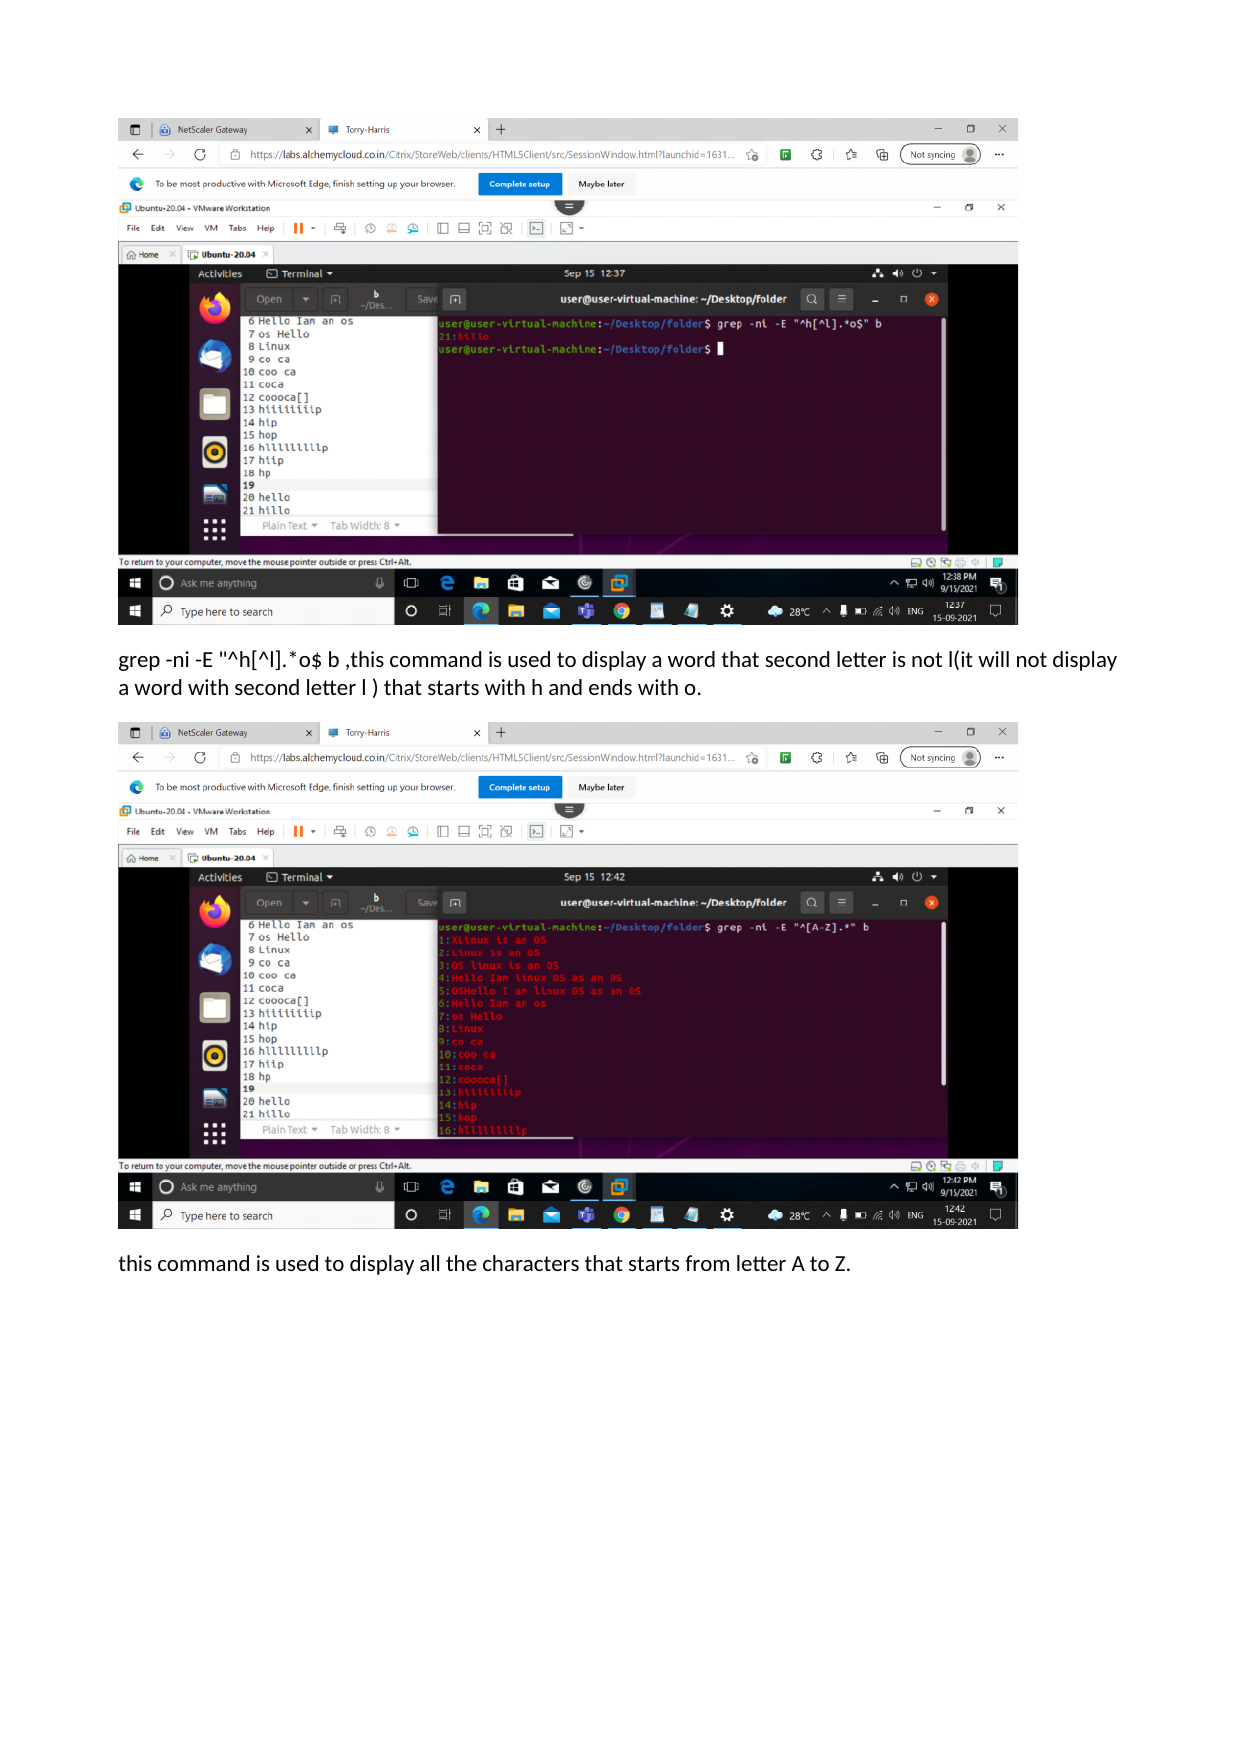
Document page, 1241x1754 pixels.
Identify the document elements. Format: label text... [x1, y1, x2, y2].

text this command is used to display all the characters that starts from letter A to Z. [118, 1249, 1122, 1277]
text grep -ni -E "^h[^l].*o$ b ,this command is used to display a word that second letter is not l(it will not display a word with second letter l ) that starts with h and ends with o. [118, 645, 1122, 701]
